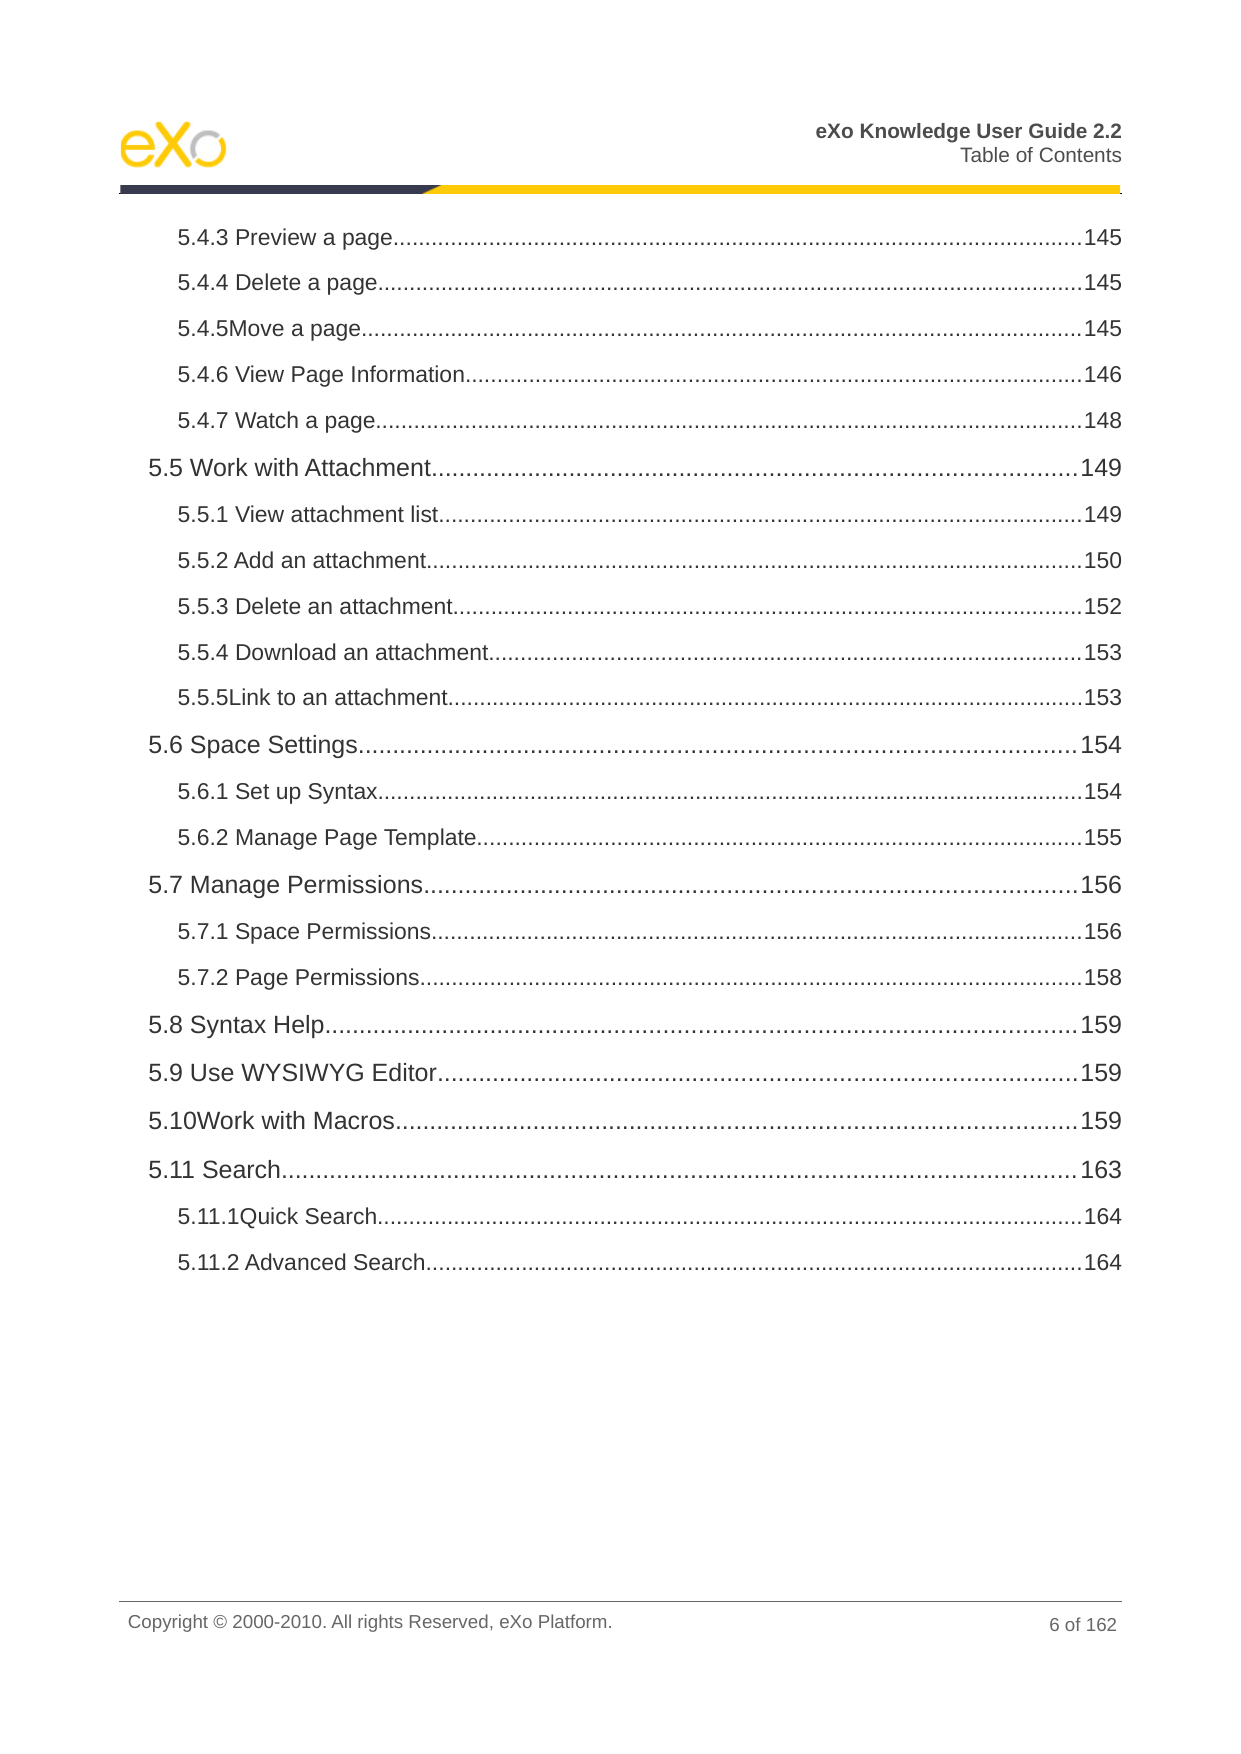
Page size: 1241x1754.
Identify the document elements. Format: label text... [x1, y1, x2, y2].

text 5.11.2 Advanced Search 164 [177, 1249, 1122, 1275]
picture [120, 121, 227, 168]
text 5.5.4 Download an attachment 153 [177, 638, 1122, 665]
text 5.7.2 Page Permissions 158 [177, 964, 1122, 990]
text 5.9 Use WYSIWYG Editor 159 [148, 1058, 1122, 1087]
text 5.4.4 Delete a page 145 [177, 269, 1122, 296]
text 5.5.3 Delete an attachment 152 [177, 593, 1122, 619]
text 5.6.1 Set up Syntax 154 [177, 778, 1122, 805]
picture [120, 185, 1121, 194]
text 5.5.1 View attachment list 149 [177, 501, 1122, 527]
text 5.6.2 Manage Page Template 155 [177, 824, 1122, 851]
text 5.4.6 View Page Information 146 [177, 361, 1122, 387]
text 5.5.5Link to an attachment 153 [177, 684, 1122, 711]
text 5.5 Work with Attachment 149 [148, 453, 1122, 481]
text 5.10Work with Macros 159 [148, 1106, 1122, 1135]
text 5.7 Manage Permissions 156 [148, 870, 1122, 899]
text 5.11.1Quick Search 164 [177, 1203, 1122, 1229]
text 5.6 Space Settings 154 [148, 730, 1122, 759]
text 5.4.3 Preview a page 145 [177, 223, 1122, 250]
text 5.4.5Move a page 145 [177, 315, 1122, 342]
text 5.5.2 Add an attachment 150 [177, 547, 1122, 573]
text 5.7.1 Space Permissions 156 [177, 918, 1122, 944]
text 5.8 Syntax Help 159 [148, 1010, 1122, 1039]
text 5.11 Search 163 [148, 1154, 1122, 1183]
text 5.4.7 Watch a page 148 [177, 407, 1122, 433]
